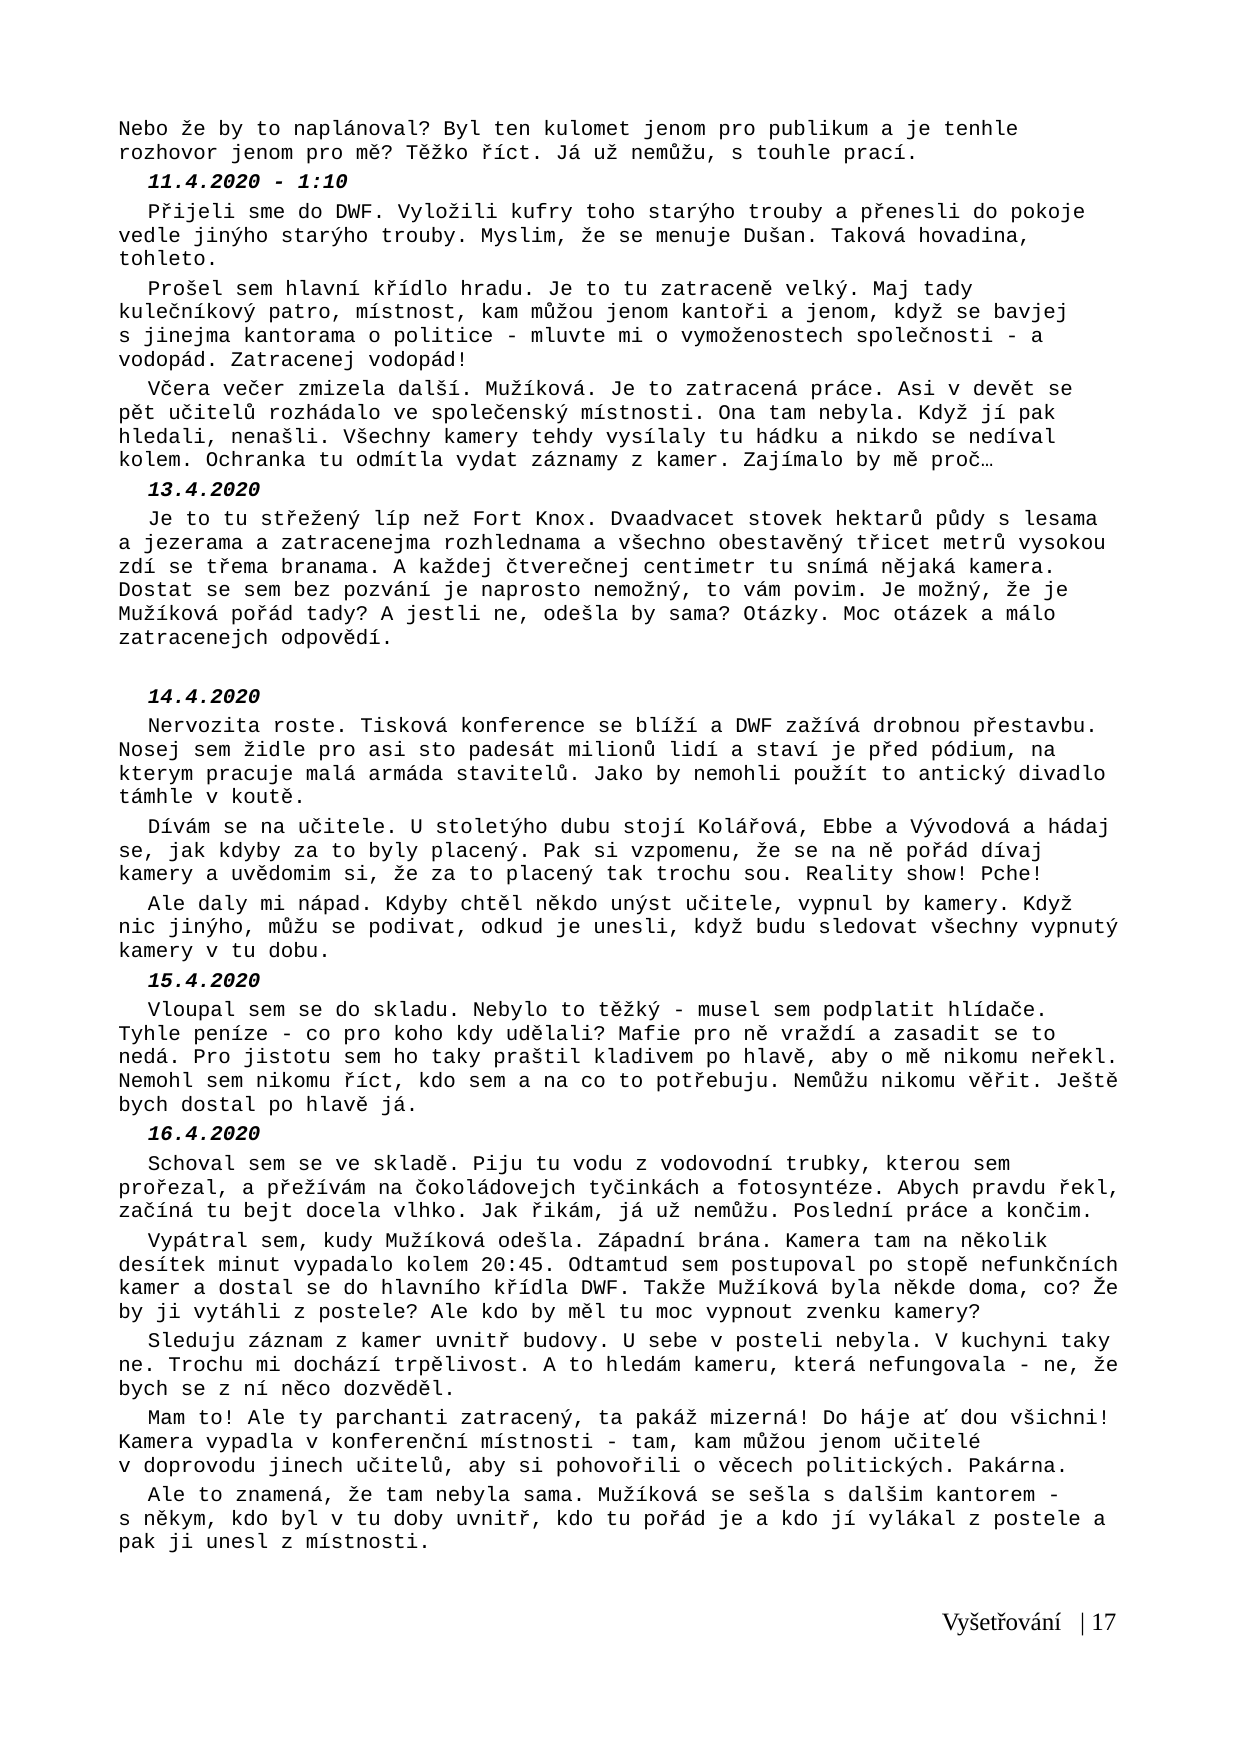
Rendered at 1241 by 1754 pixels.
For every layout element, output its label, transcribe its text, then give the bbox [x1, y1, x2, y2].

text 13.4.2020 [118, 479, 1122, 502]
text 11.4.2020 - 1:10 [118, 171, 1122, 195]
text Přijeli sme do DWF. Vyložili kufry toho starýho trouby a přenesli do pokoje vedle jinýho starýho trouby. Myslim, že se menuje Dušan. Taková hovadina, tohleto. [118, 201, 1122, 272]
text Ale to znamená, že tam nebyla sama. Mužíková se sešla s dalšim kantorem - s někym, kdo byl v tu doby uvnitř, kdo tu pořád je a kdo jí vylákal z postele a pak ji unesl z místnosti. [118, 1484, 1122, 1555]
text 15.4.2020 [118, 970, 1122, 993]
text Mam to! Ale ty parchanti zatracený, ta pakáž mizerná! Do háje ať dou všichni! Kamera vypadla v konferenční místnosti - tam, kam můžou jenom učitelé v doprovodu jinech učitelů, aby si pohovořili o věcech politických. Pakárna. [118, 1407, 1122, 1478]
text Včera večer zmizela další. Mužíková. Je to zatracená práce. Asi v devět se pět učitelů rozhádalo ve společenský místnosti. Ona tam nebyla. Když jí pak hledali, nenašli. Všechny kamery tehdy vysílaly tu hádku a nikdo se nedíval kolem. Ochranka tu odmítla vydat záznamy z kamer. Zajímalo by mě proč… [118, 378, 1122, 473]
text Je to tu střežený líp než Fort Knox. Dvaadvacet stovek hektarů půdy s lesama a jezerama a zatracenejma rozhlednama a všechno obestavěný třicet metrů vysokou zdí se třema branama. A každej čtverečnej centimetr tu snímá nějaká kamera. Dostat se sem bez pozvání je naprosto nemožný, to vám povim. Je možný, že je Mužíková pořád tady? A jestli ne, odešla by sama? Otázky. Moc otázek a málo zatracenejch odpovědí. [118, 508, 1122, 650]
text Něco se prej stalo v DWF. Nějaká hádka nebo co. „Zmizela beze stopy,“ řiká jeden instalatér. Přeslechl sem kdo. Že by byl Šeiner přece jenom v bezpečí? Nebo že by to naplánoval? Byl ten kulomet jenom pro publikum a je tenhle rozhovor jenom pro mě? Těžko říct. Já už nemůžu, s touhle prací. [118, 118, 1122, 165]
text Vypátral sem, kudy Mužíková odešla. Západní brána. Kamera tam na několik desítek minut vypadalo kolem 20:45. Odtamtud sem postupoval po stopě nefunkčních kamer a dostal se do hlavního křídla DWF. Takže Mužíková byla někde doma, co? Že by ji vytáhli z postele? Ale kdo by měl tu moc vypnout zvenku kamery? [118, 1230, 1122, 1324]
text Ale daly mi nápad. Kdyby chtěl někdo unýst učitele, vypnul by kamery. Když nic jinýho, můžu se podivat, odkud je unesli, když budu sledovat všechny vypnutý kamery v tu dobu. [118, 893, 1122, 964]
text Vloupal sem se do skladu. Nebylo to těžký - musel sem podplatit hlídače. Tyhle peníze - co pro koho kdy udělali? Mafie pro ně vraždí a zasadit se to nedá. Pro jistotu sem ho taky praštil kladivem po hlavě, aby o mě nikomu neřekl. Nemohl sem nikomu říct, kdo sem a na co to potřebuju. Nemůžu nikomu věřit. Ještě bych dostal po hlavě já. [118, 999, 1122, 1117]
text 16.4.2020 [118, 1123, 1122, 1147]
text Prošel sem hlavní křídlo hradu. Je to tu zatraceně velký. Maj tady kulečníkový patro, místnost, kam můžou jenom kantoři a jenom, když se bavjej s jinejma kantorama o politice - mluvte mi o vymoženostech společnosti - a vodopád. Zatracenej vodopád! [118, 278, 1122, 372]
text Schoval sem se ve skladě. Piju tu vodu z vodovodní trubky, kterou sem prořezal, a přežívám na čokoládovejch tyčinkách a fotosyntéze. Abych pravdu řekl, začíná tu bejt docela vlhko. Jak řikám, já už nemůžu. Poslední práce a končim. [118, 1153, 1122, 1224]
text Nervozita roste. Tisková konference se blíží a DWF zažívá drobnou přestavbu. Nosej sem židle pro asi sto padesát milionů lidí a staví je před pódium, na kterym pracuje malá armáda stavitelů. Jako by nemohli použít to antický divadlo támhle v koutě. [118, 715, 1122, 810]
text Sleduju záznam z kamer uvnitř budovy. U sebe v posteli nebyla. V kuchyni taky ne. Trochu mi dochází trpělivost. A to hledám kameru, která nefungovala - ne, že bych se z ní něco dozvěděl. [118, 1330, 1122, 1401]
text 14.4.2020 [118, 686, 1122, 709]
text Dívám se na učitele. U stoletýho dubu stojí Kolářová, Ebbe a Vývodová a hádaj se, jak kdyby za to byly placený. Pak si vzpomenu, že se na ně pořád dívaj kamery a uvědomim si, že za to placený tak trochu sou. Reality show! Pche! [118, 816, 1122, 887]
